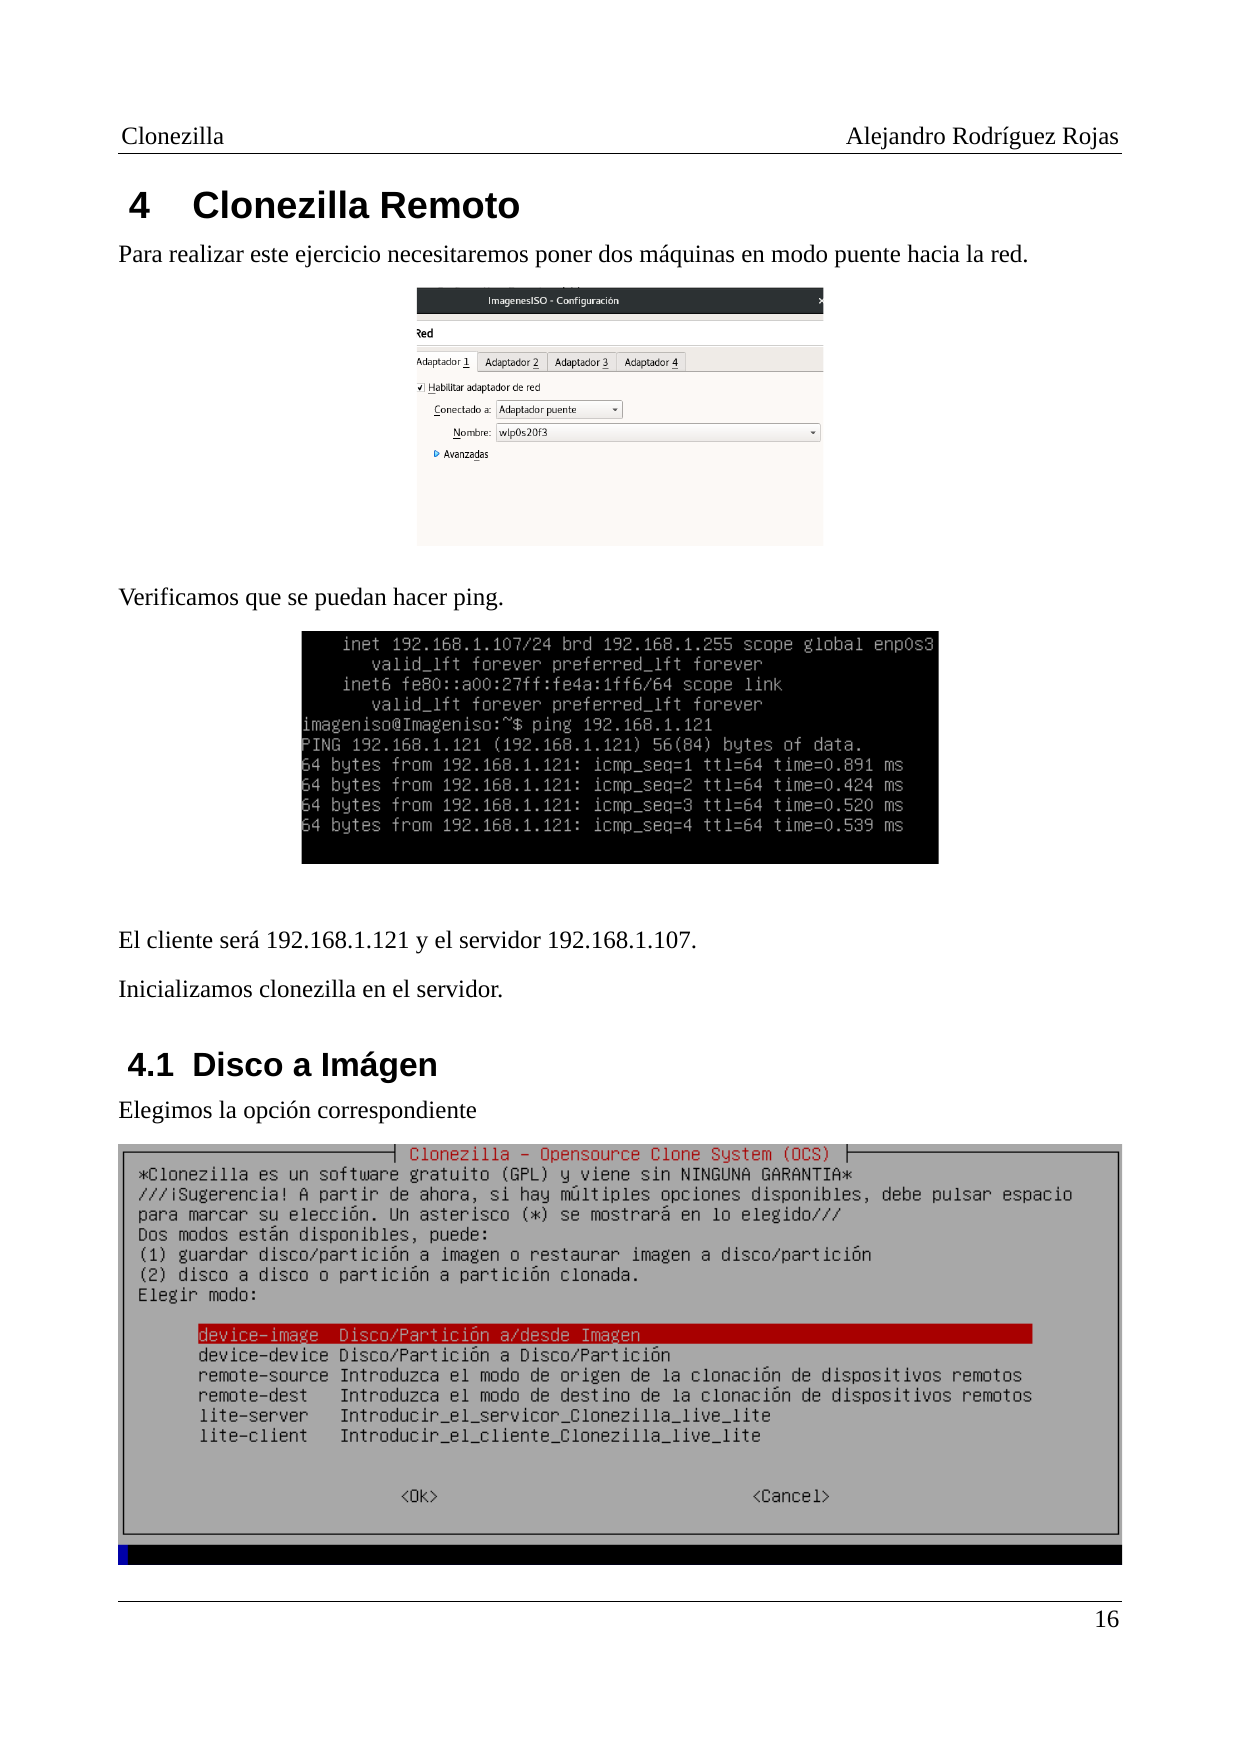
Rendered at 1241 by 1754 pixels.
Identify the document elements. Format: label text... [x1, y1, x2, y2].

subtitle Clonezilla Remoto [118, 182, 1122, 226]
picture [596, 287, 824, 546]
text Elegimos la opción correspondiente [118, 1096, 1122, 1124]
picture [301, 631, 939, 864]
picture [118, 1144, 1123, 1565]
text Verificamos que se puedan hacer ping. [118, 582, 1122, 611]
text El cliente será 192.168.1.121 y el servidor 192.168.1.107. [118, 926, 1122, 954]
text Inicializamos clonezilla en el servidor. [118, 974, 1122, 1003]
text Para realizar este ejercicio necesitaremos poner dos máquinas en modo puente hacia la red. [118, 239, 1122, 267]
subtitle Disco a Imágen [118, 1044, 1122, 1083]
